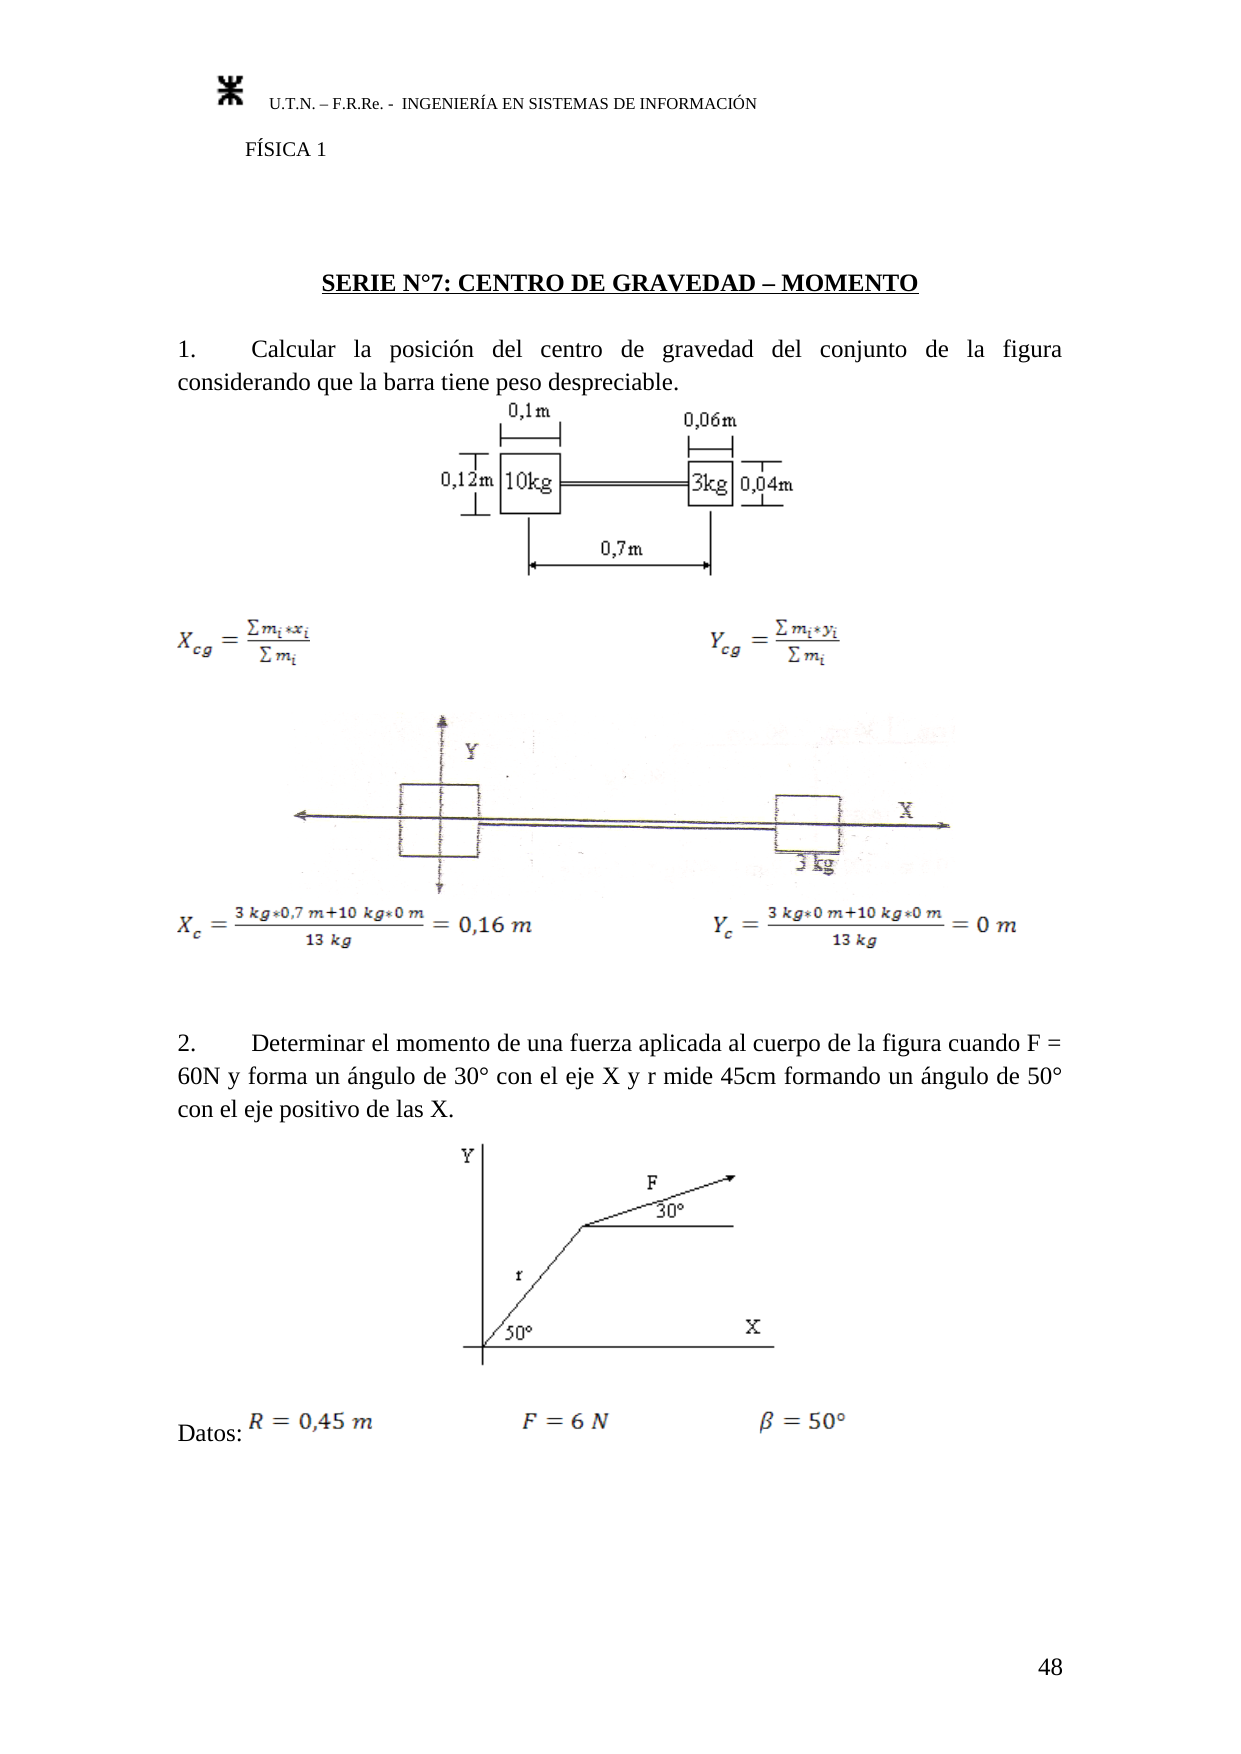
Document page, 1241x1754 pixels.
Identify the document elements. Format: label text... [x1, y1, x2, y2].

picture [759, 1407, 846, 1442]
text 1. Calcular la posición del centro de gravedad del conjunto de la figura considerando que la barra tiene peso despreciable. [177, 334, 1063, 396]
picture [285, 712, 955, 901]
text SERIE N°7: CENTRO DE GRAVEDAD – MOMENTO [177, 268, 1063, 297]
picture [710, 618, 840, 672]
text Datos: [177, 1407, 1063, 1461]
picture [177, 618, 310, 672]
text 2. Determinar el momento de una fuerza aplicada al cuerpo de la figura cuando F = 60N y forma un ángulo de 30° con el eje X y r mide 45cm formando un ángulo de 50° con el eje positivo de las X. [177, 1028, 1063, 1123]
picture [522, 1407, 610, 1442]
picture [177, 905, 532, 955]
picture [248, 1407, 373, 1442]
picture [713, 905, 1017, 955]
